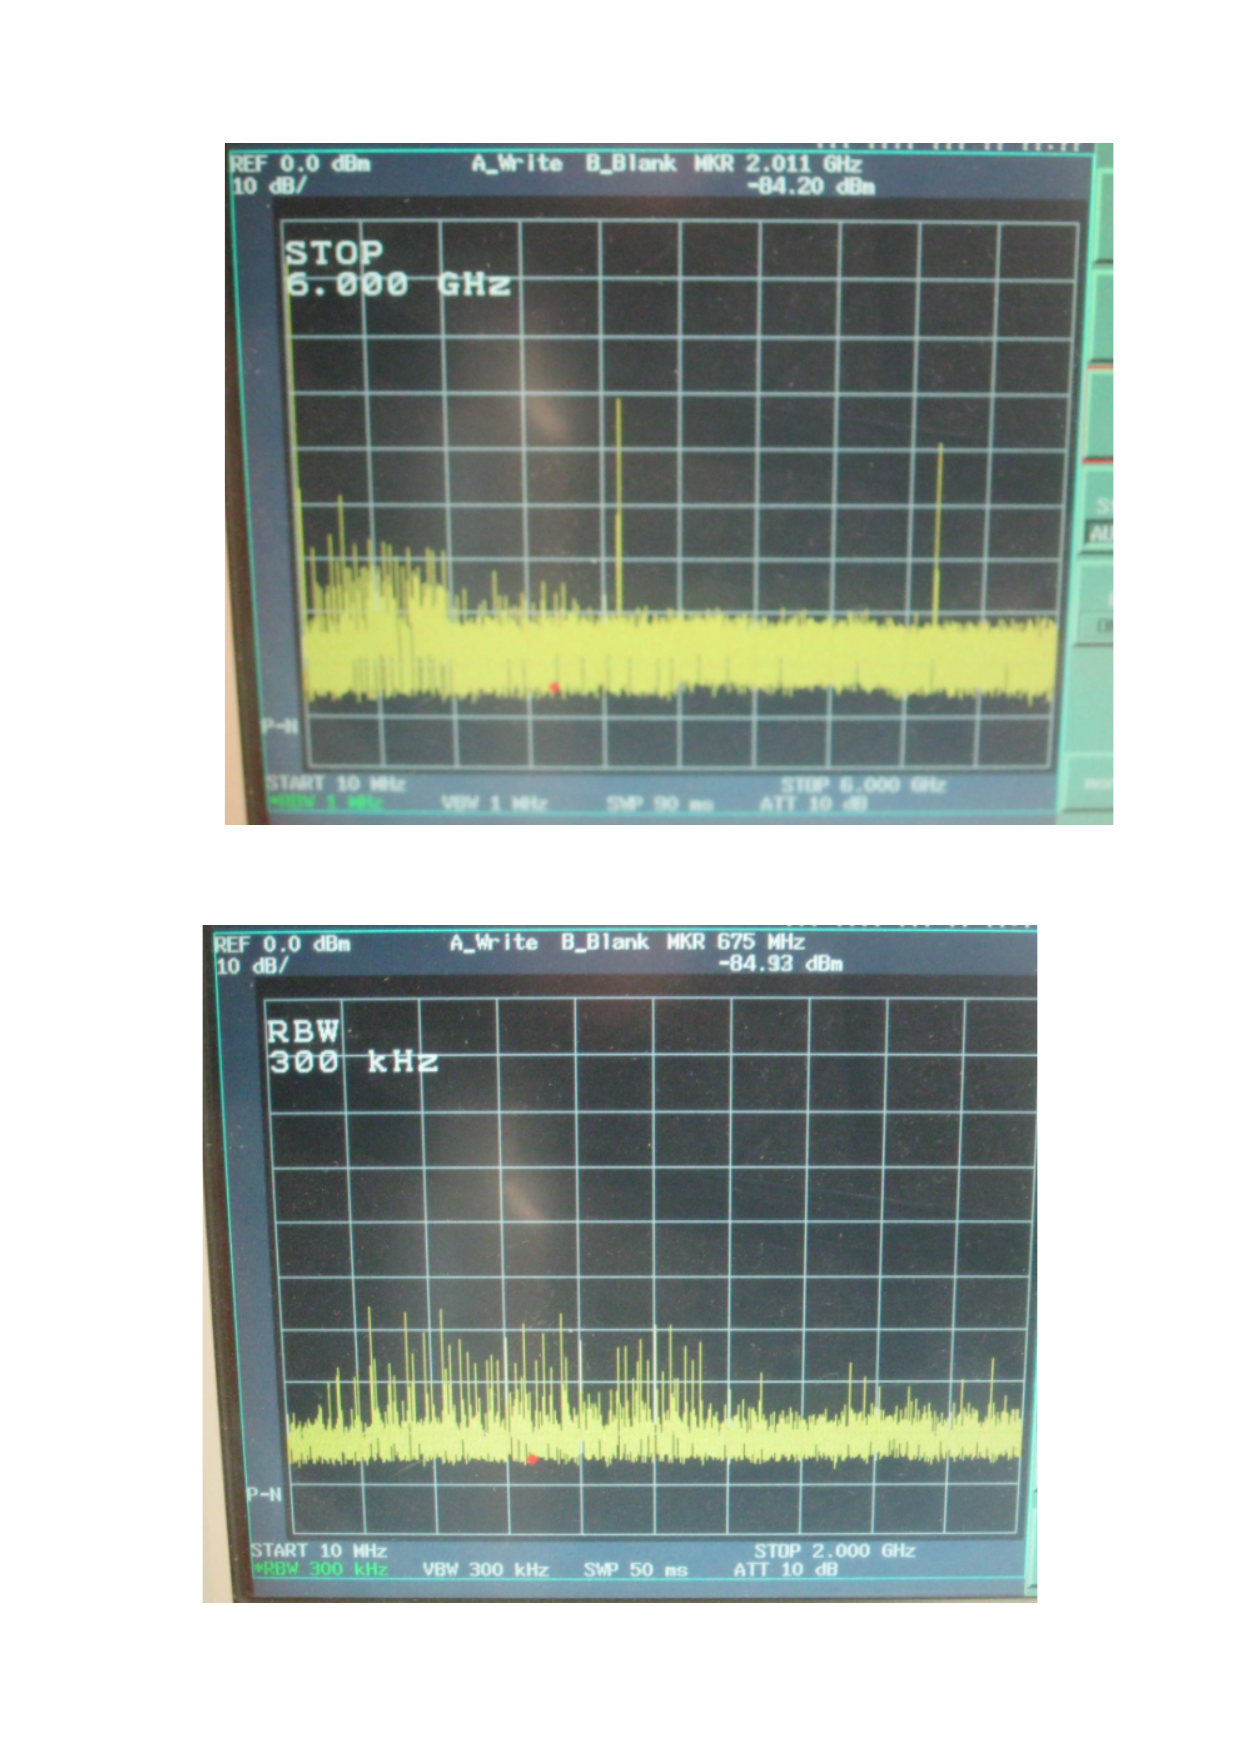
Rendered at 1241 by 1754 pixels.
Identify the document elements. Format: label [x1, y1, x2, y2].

picture [224, 143, 1114, 825]
picture [202, 925, 1038, 1603]
